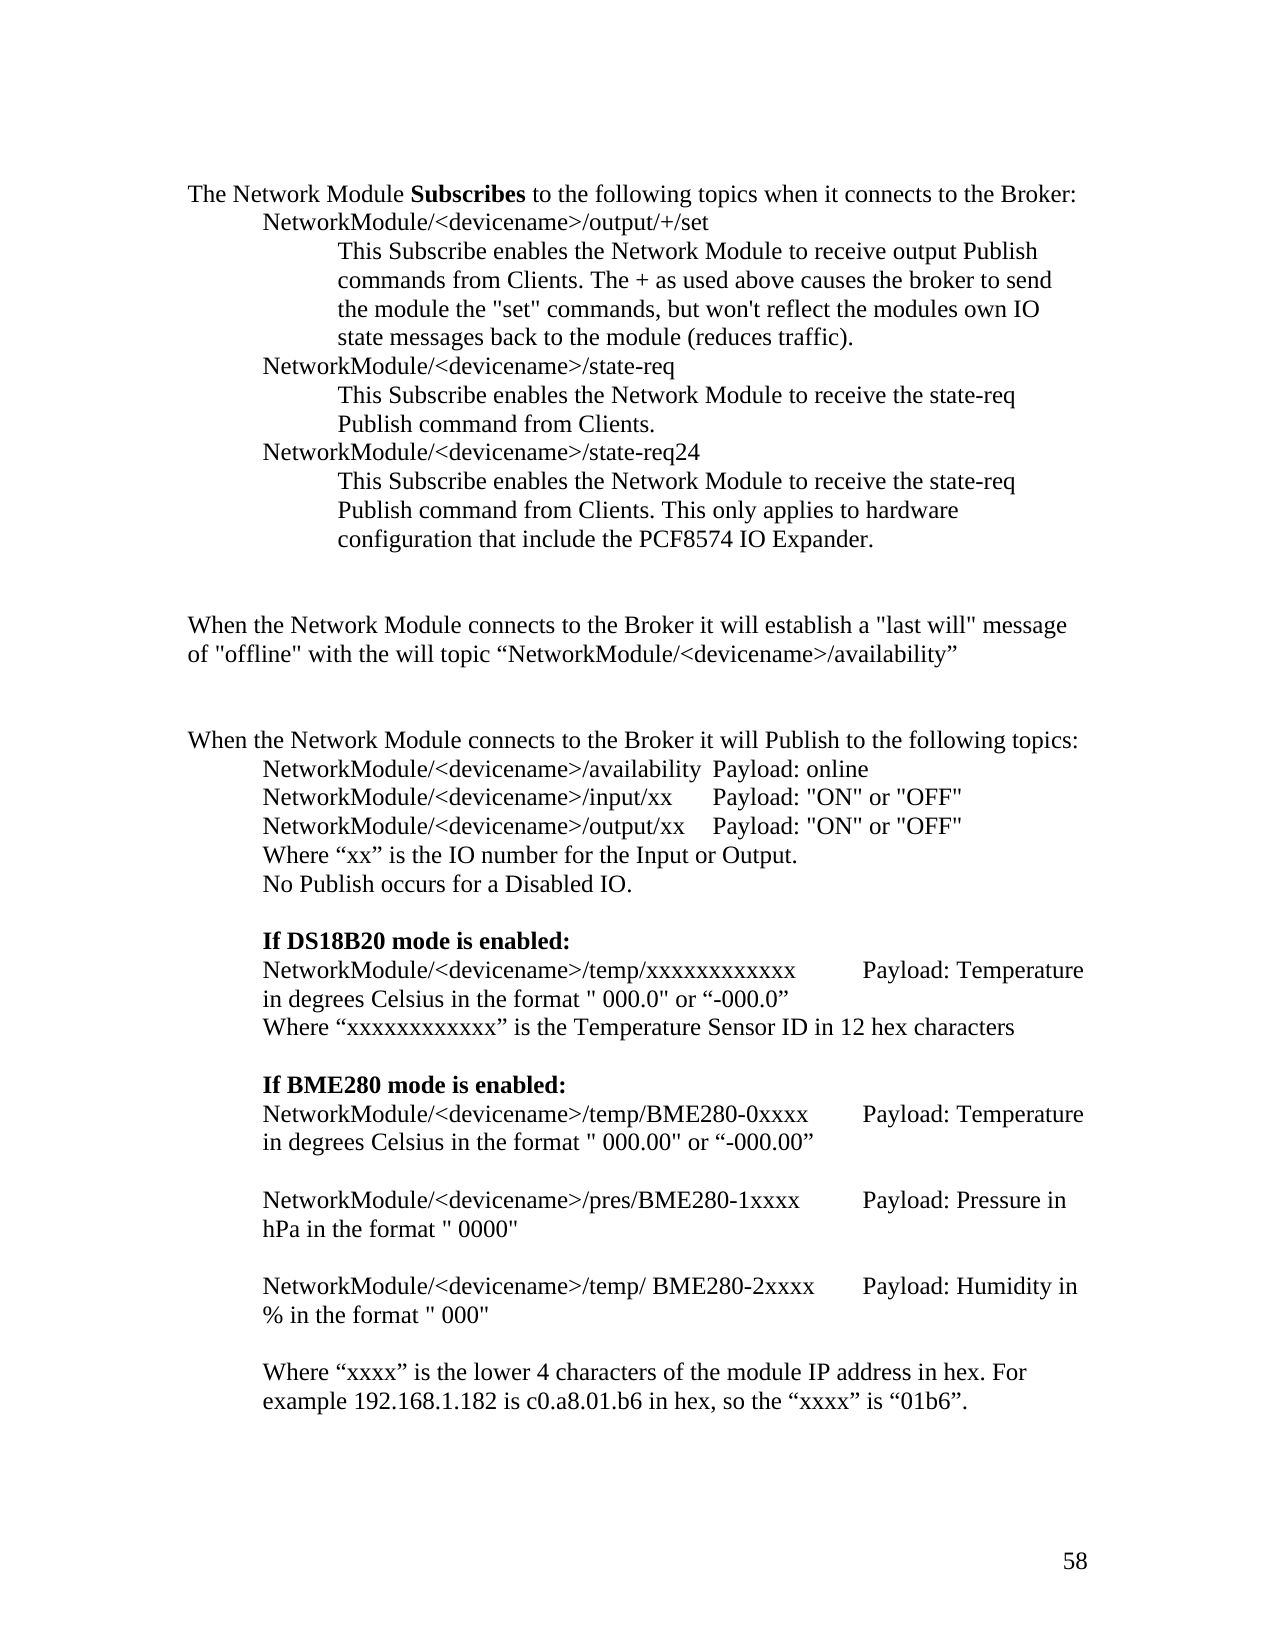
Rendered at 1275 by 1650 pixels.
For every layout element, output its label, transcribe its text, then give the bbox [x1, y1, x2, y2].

text The Network Module Subscribes to the following topics when it connects to the Broker: [187, 179, 1087, 207]
text Where “xxxxxxxxxxxx” is the Temperature Sensor ID in 12 hex characters [262, 1012, 1087, 1041]
text When the Network Module connects to the Broker it will establish a "last will" message of "offline" with the will topic “NetworkModule/<devicename>/availability” [187, 610, 1087, 667]
text This Subscribe enables the Network Module to receive output Publish commands from Clients. The + as used above causes the broker to send the module the "set" commands, but won't reflect the modules own IO state messages back to the module (reduces traffic). [337, 236, 1087, 351]
text NetworkModule/<devicename>/state-req [262, 351, 1087, 380]
text If BME280 mode is enabled: [262, 1070, 1087, 1099]
text NetworkModule/<devicename>/state-req24 [262, 437, 1087, 466]
text NetworkModule/<devicename>/temp/BME280-0xxxx Payload: Temperature in degrees Celsius in the format " 000.00" or “-000.00” [262, 1099, 1087, 1156]
text Where “xxxx” is the lower 4 characters of the module IP address in hex. For example 192.168.1.182 is c0.a8.01.b6 in hex, so the “xxxx” is “01b6”. [262, 1357, 1087, 1415]
text NetworkModule/<devicename>/availability Payload: online [262, 754, 1087, 782]
text NetworkModule/<devicename>/temp/xxxxxxxxxxxx Payload: Temperature in degrees Celsius in the format " 000.0" or “-000.0” [262, 955, 1087, 1012]
text No Publish occurs for a Disabled IO. [187, 869, 1087, 897]
text Where “xx” is the IO number for the Input or Output. [187, 840, 1087, 869]
text NetworkModule/<devicename>/output/xx Payload: "ON" or "OFF" [262, 811, 1087, 840]
text NetworkModule/<devicename>/temp/ BME280-2xxxx Payload: Humidity in % in the format " 000" [262, 1271, 1087, 1329]
text This Subscribe enables the Network Module to receive the state-req Publish command from Clients. [337, 380, 1087, 437]
text When the Network Module connects to the Broker it will Publish to the following topics: [187, 725, 1087, 754]
text If DS18B20 mode is enabled: [262, 926, 1087, 955]
text This Subscribe enables the Network Module to receive the state-req Publish command from Clients. This only applies to hardware configuration that include the PCF8574 IO Expander. [337, 466, 1087, 552]
text NetworkModule/<devicename>/output/+/set [262, 207, 1087, 236]
text NetworkModule/<devicename>/pres/BME280-1xxxx Payload: Pressure in hPa in the format " 0000" [262, 1185, 1087, 1242]
text NetworkModule/<devicename>/input/xx Payload: "ON" or "OFF" [262, 782, 1087, 811]
